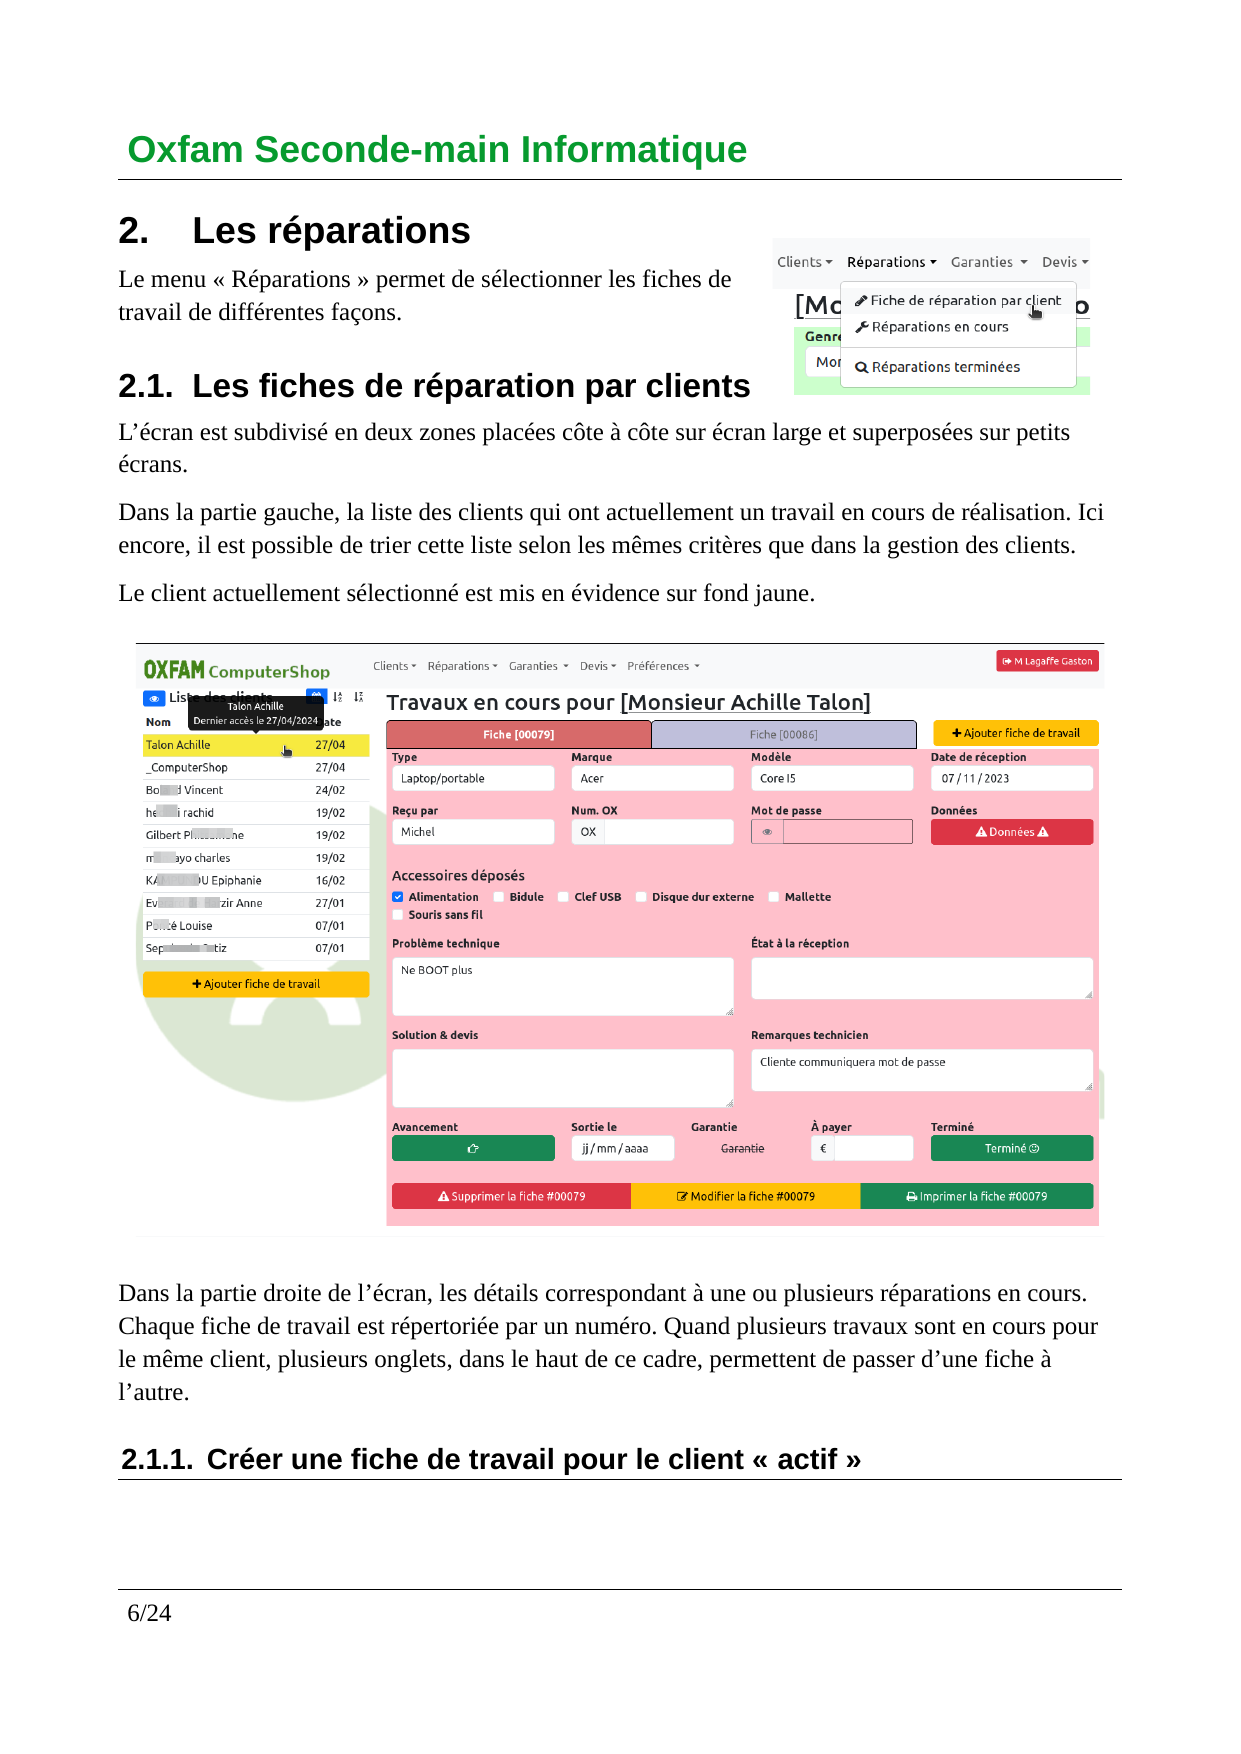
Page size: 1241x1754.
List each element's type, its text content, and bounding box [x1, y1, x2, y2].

subtitle Les réparations [118, 208, 1122, 412]
picture [135, 643, 1105, 1237]
text Dans la partie gauche, la liste des clients qui ont actuellement un travail en cours de réalisation. Ici encore, il est possible de trier cette liste selon les mêmes critères que dans la gestion des clients. [118, 497, 1122, 559]
picture [772, 238, 1091, 395]
text Le client actuellement sélectionné est mis en évidence sur fond jaune. [118, 578, 1122, 607]
text Dans la partie droite de l’écran, les détails correspondant à une ou plusieurs réparations en cours. Chaque fiche de travail est répertoriée par un numéro. Quand plusieurs travaux sont en cours pour le même client, plusieurs onglets, dans le haut de ce cadre, permettent de passer d’une fiche à l’autre. [118, 625, 1122, 1406]
subtitle Créer une fiche de travail pour le client « actif » [118, 1439, 1122, 1479]
subtitle Les fiches de réparation par clients [118, 366, 755, 404]
text Le menu « Réparations » permet de sélectionner les fiches de travail de différentes façons. [118, 264, 755, 326]
text L’écran est subdivisé en deux zones placées côte à côte sur écran large et superposées sur petits écrans. [118, 417, 1122, 478]
